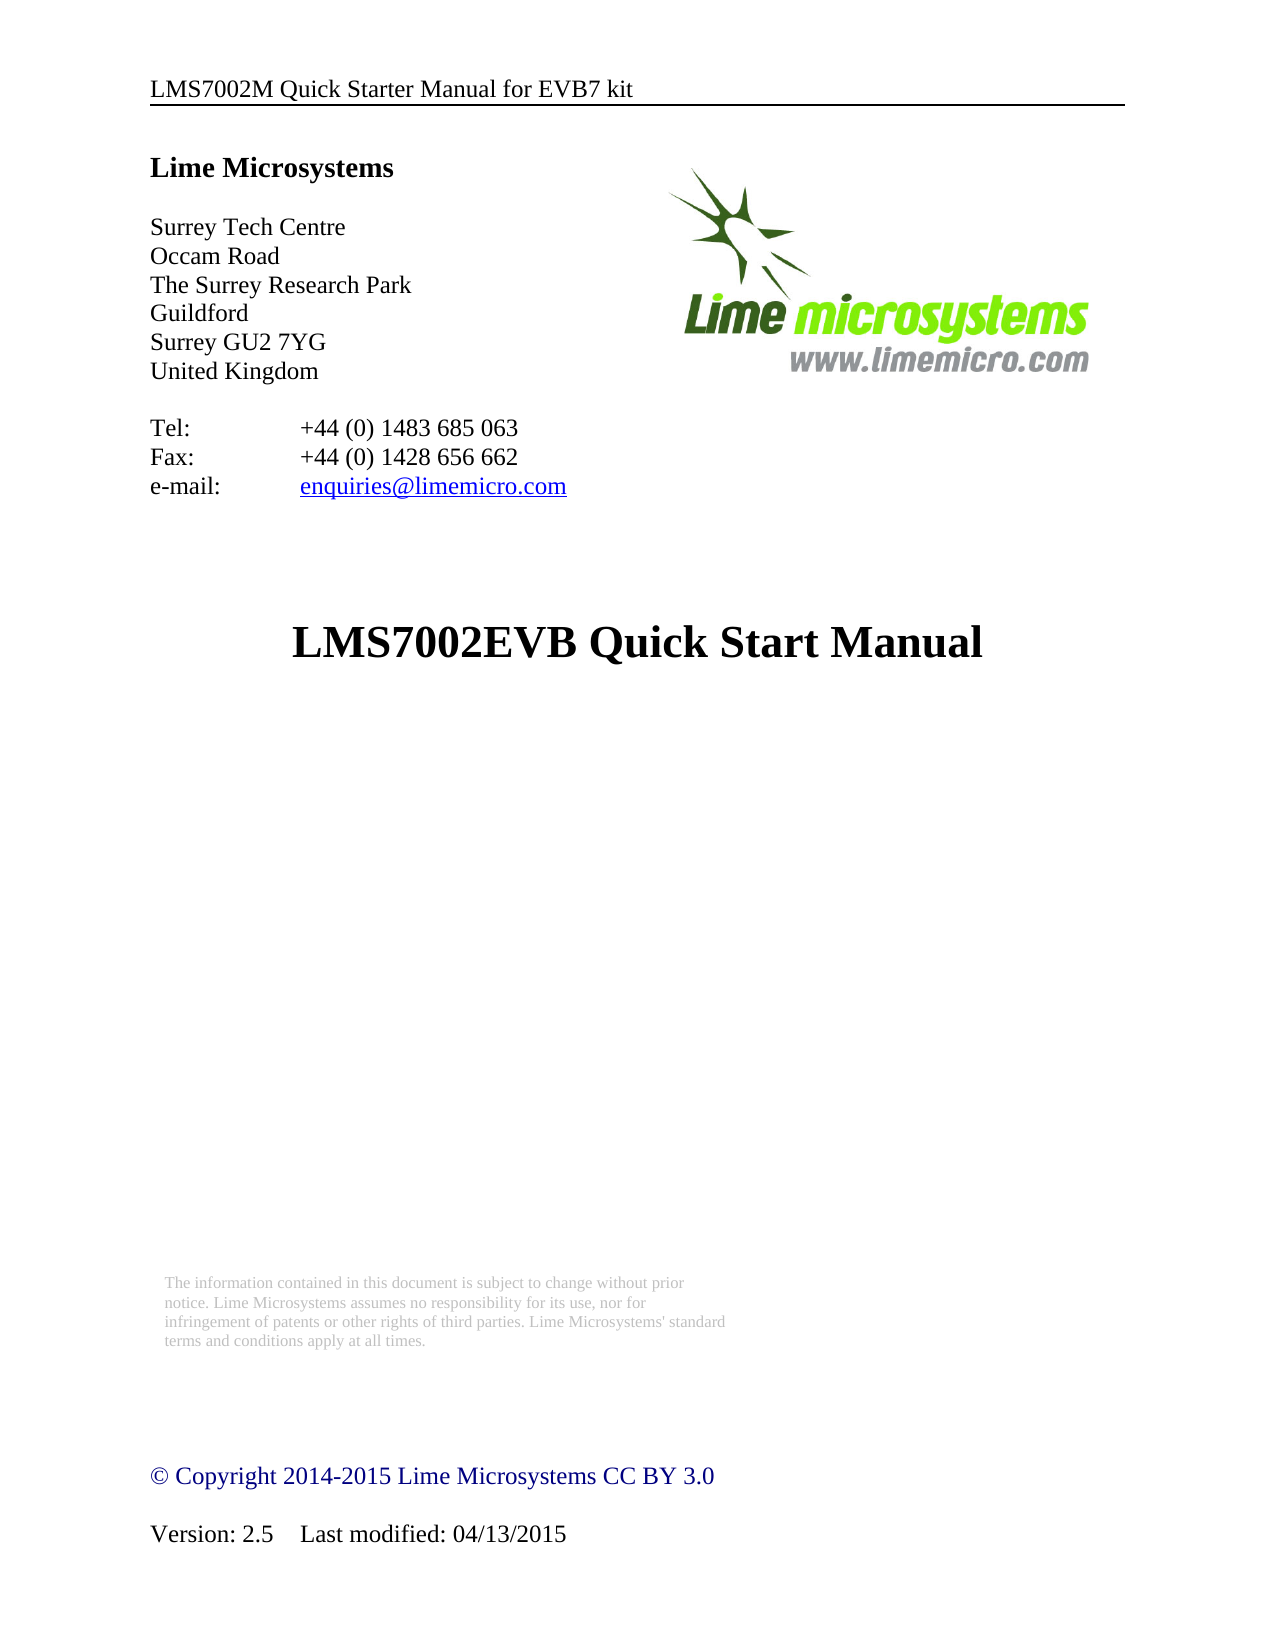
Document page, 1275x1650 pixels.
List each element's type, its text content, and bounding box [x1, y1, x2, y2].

text LMS7002EVB Quick Start Manual [150, 615, 1125, 667]
text [1090, 241, 1125, 270]
text Surrey GU2 7YG [150, 327, 667, 356]
text Occam Road [150, 241, 667, 270]
text e-mail: enquiries@limemicro.com [150, 471, 1125, 500]
text Lime Microsystems [150, 150, 1125, 373]
text Surrey Tech Centre [150, 212, 667, 241]
text [1090, 298, 1125, 327]
text [1090, 212, 1125, 241]
text Guildford [150, 298, 667, 327]
picture [668, 168, 1089, 372]
text [1090, 327, 1125, 356]
text The Surrey Research Park [150, 270, 667, 298]
text [1090, 270, 1125, 298]
text United Kingdom [150, 356, 1125, 385]
text Tel: +44 (0) 1483 685 063 [150, 413, 1125, 442]
text Fax: +44 (0) 1428 656 662 [150, 442, 1125, 471]
text The information contained in this document is subject to change without prior notice. Lime Microsystems assumes no responsibility for its use, nor for infringement of patents or other rights of third parties. Lime Microsystems' standard terms and conditions apply at all times. [164, 1273, 726, 1349]
